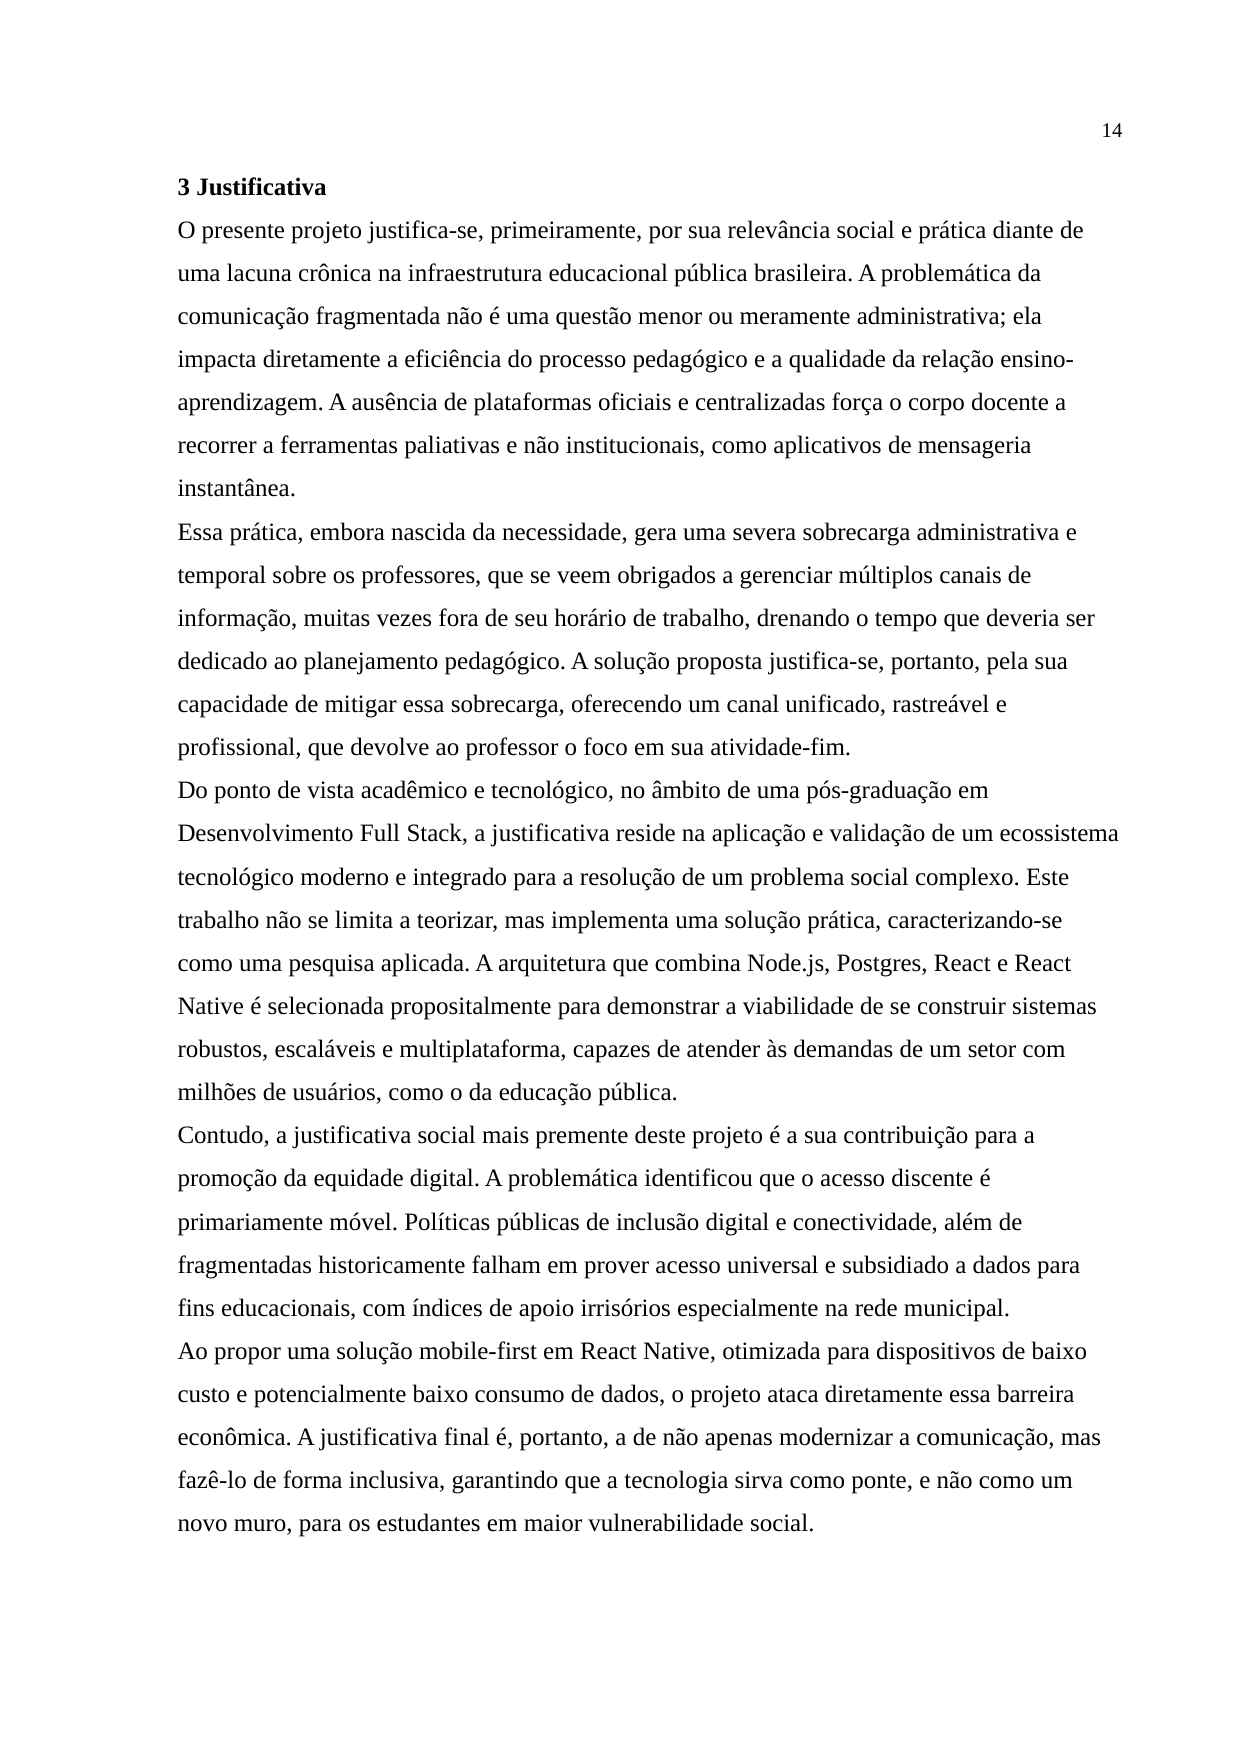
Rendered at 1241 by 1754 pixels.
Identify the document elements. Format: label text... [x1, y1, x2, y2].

text O presente projeto justifica-se, primeiramente, por sua relevância social e prática diante de uma lacuna crônica na infraestrutura educacional pública brasileira. A problemática da comunicação fragmentada não é uma questão menor ou meramente administrativa; ela impacta diretamente a eficiência do processo pedagógico e a qualidade da relação ensino-aprendizagem. A ausência de plataformas oficiais e centralizadas força o corpo docente a recorrer a ferramentas paliativas e não institucionais, como aplicativos de mensageria instantânea. [177, 215, 1122, 502]
text Do ponto de vista acadêmico e tecnológico, no âmbito de uma pós-graduação em Desenvolvimento Full Stack, a justificativa reside na aplicação e validação de um ecossistema tecnológico moderno e integrado para a resolução de um problema social complexo. Este trabalho não se limita a teorizar, mas implementa uma solução prática, caracterizando-se como uma pesquisa aplicada. A arquitetura que combina Node.js, Postgres, React e React Native é selecionada propositalmente para demonstrar a viabilidade de se construir sistemas robustos, escaláveis e multiplataforma, capazes de atender às demandas de um setor com milhões de usuários, como o da educação pública. [177, 775, 1122, 1106]
text Essa prática, embora nascida da necessidade, gera uma severa sobrecarga administrativa e temporal sobre os professores, que se veem obrigados a gerenciar múltiplos canais de informação, muitas vezes fora de seu horário de trabalho, drenando o tempo que deveria ser dedicado ao planejamento pedagógico. A solução proposta justifica-se, portanto, pela sua capacidade de mitigar essa sobrecarga, oferecendo um canal unificado, rastreável e profissional, que devolve ao professor o foco em sua atividade-fim. [177, 517, 1122, 761]
text Ao propor uma solução mobile-first em React Native, otimizada para dispositivos de baixo custo e potencialmente baixo consumo de dados, o projeto ataca diretamente essa barreira econômica. A justificativa final é, portanto, a de não apenas modernizar a comunicação, mas fazê-lo de forma inclusiva, garantindo que a tecnologia sirva como ponte, e não como um novo muro, para os estudantes em maior vulnerabilidade social. [177, 1336, 1122, 1537]
text 3 Justificativa [177, 172, 1122, 200]
text Contudo, a justificativa social mais premente deste projeto é a sua contribuição para a promoção da equidade digital. A problemática identificou que o acesso discente é primariamente móvel. Políticas públicas de inclusão digital e conectividade, além de fragmentadas historicamente falham em prover acesso universal e subsidiado a dados para fins educacionais, com índices de apoio irrisórios especialmente na rede municipal. [177, 1120, 1122, 1322]
